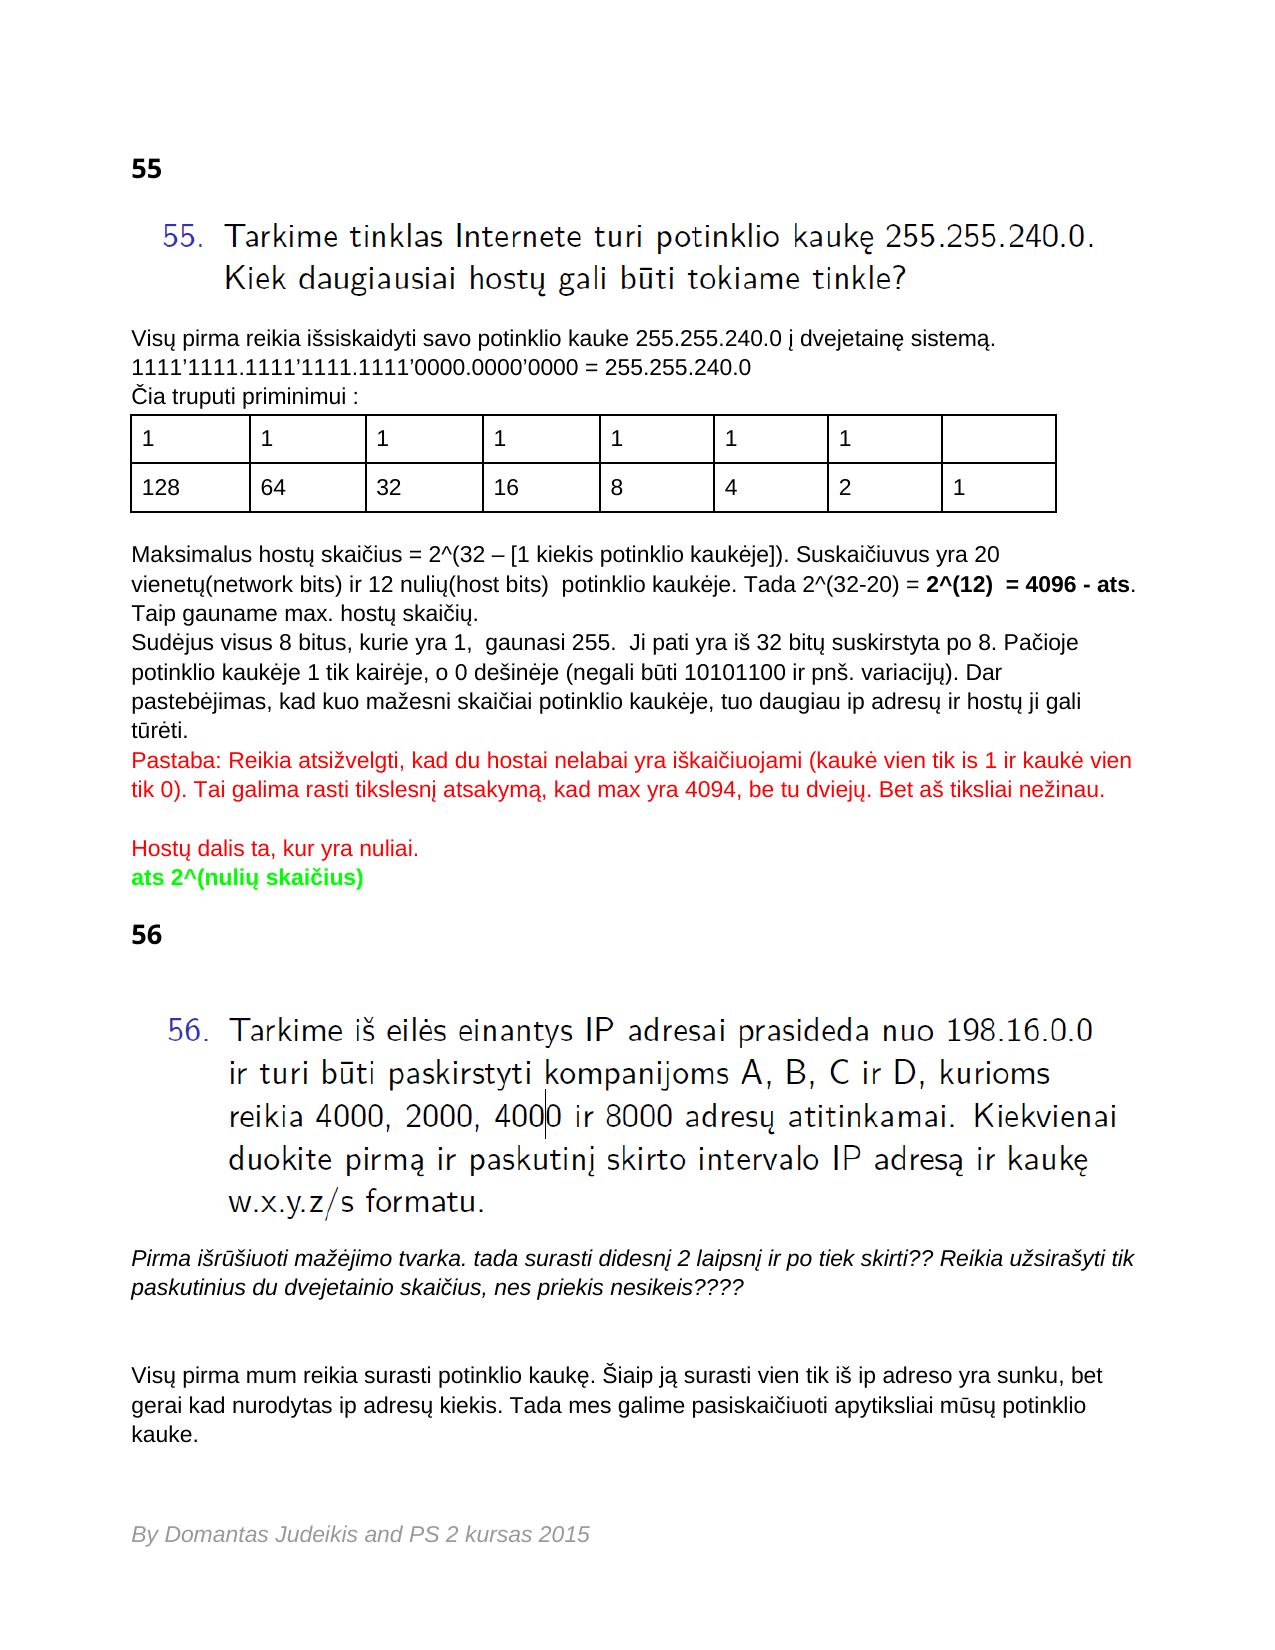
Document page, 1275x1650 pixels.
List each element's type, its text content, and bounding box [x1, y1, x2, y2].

text 1111’1111.1111’1111.1111’0000.0000’0000 = 255.255.240.0 [131, 355, 1144, 380]
table_cell 2 [829, 464, 941, 511]
table_header [943, 416, 1055, 462]
table_cell 16 [484, 464, 599, 511]
table_cell 8 [601, 464, 713, 511]
text Visų pirma reikia išsiskaidyti savo potinklio kauke 255.255.240.0 į dvejetainę sistemą. [131, 325, 1144, 351]
subtitle 55 [131, 150, 1144, 187]
table_header 1 [601, 416, 713, 462]
text Maksimalus hostų skaičius = 2^(32 – [1 kiekis potinklio kaukėje]). Suskaičiuvus yra 20 vienetų(network bits) ir 12 nulių(host bits) potinklio kaukėje. Tada 2^(32-20) = 2^(12) = 4096 - ats. Taip gauname max. hostų skaičių. [131, 542, 1144, 626]
text ats 2^(nulių skaičius) [131, 865, 1144, 891]
text Visų pirma mum reikia surasti potinklio kaukę. Šiaip ją surasti vien tik iš ip adreso yra sunku, bet gerai kad nurodytas ip adresų kiekis. Tada mes galime pasiskaičiuoti apytiksliai mūsų potinklio kauke. [131, 1363, 1144, 1447]
table_cell 32 [367, 464, 482, 511]
table_cell 128 [132, 464, 249, 511]
table_cell 64 [251, 464, 365, 511]
table_header 1 [251, 416, 365, 462]
table_header 1 [484, 416, 599, 462]
text Čia truputi priminimui : [131, 384, 1144, 410]
table_header 1 [367, 416, 482, 462]
table_cell 4 [715, 464, 827, 511]
text Pirma išrūšiuoti mažėjimo tvarka. tada surasti didesnį 2 laipsnį ir po tiek skirti?? Reikia užsirašyti tik paskutinius du dvejetainio skaičius, nes priekis nesikeis???? [131, 1245, 1144, 1300]
table_header 1 [132, 416, 249, 462]
picture [150, 211, 1125, 303]
table_header 1 [829, 416, 941, 462]
text Hostų dalis ta, kur yra nuliai. [131, 836, 1144, 861]
table_cell 1 [943, 464, 1055, 511]
text Pastaba: Reikia atsižvelgti, kad du hostai nelabai yra iškaičiuojami (kaukė vien tik is 1 ir kaukė vien tik 0). Tai galima rasti tikslesnį atsakymą, kad max yra 4094, be tu dviejų. Bet aš tiksliai nežinau. [131, 748, 1144, 803]
text Sudėjus visus 8 bitus, kurie yra 1, gaunasi 255. Ji pati yra iš 32 bitų suskirstyta po 8. Pačioje potinklio kaukėje 1 tik kairėje, o 0 dešinėje (negali būti 10101100 ir pnš. variacijų). Dar pastebėjimas, kad kuo mažesni skaičiai potinklio kaukėje, tuo daugiau ip adresų ir hostų ji gali tūrėti. [131, 630, 1144, 744]
subtitle 56 [131, 915, 1144, 952]
picture [150, 1005, 1125, 1227]
table_header 1 [715, 416, 827, 462]
